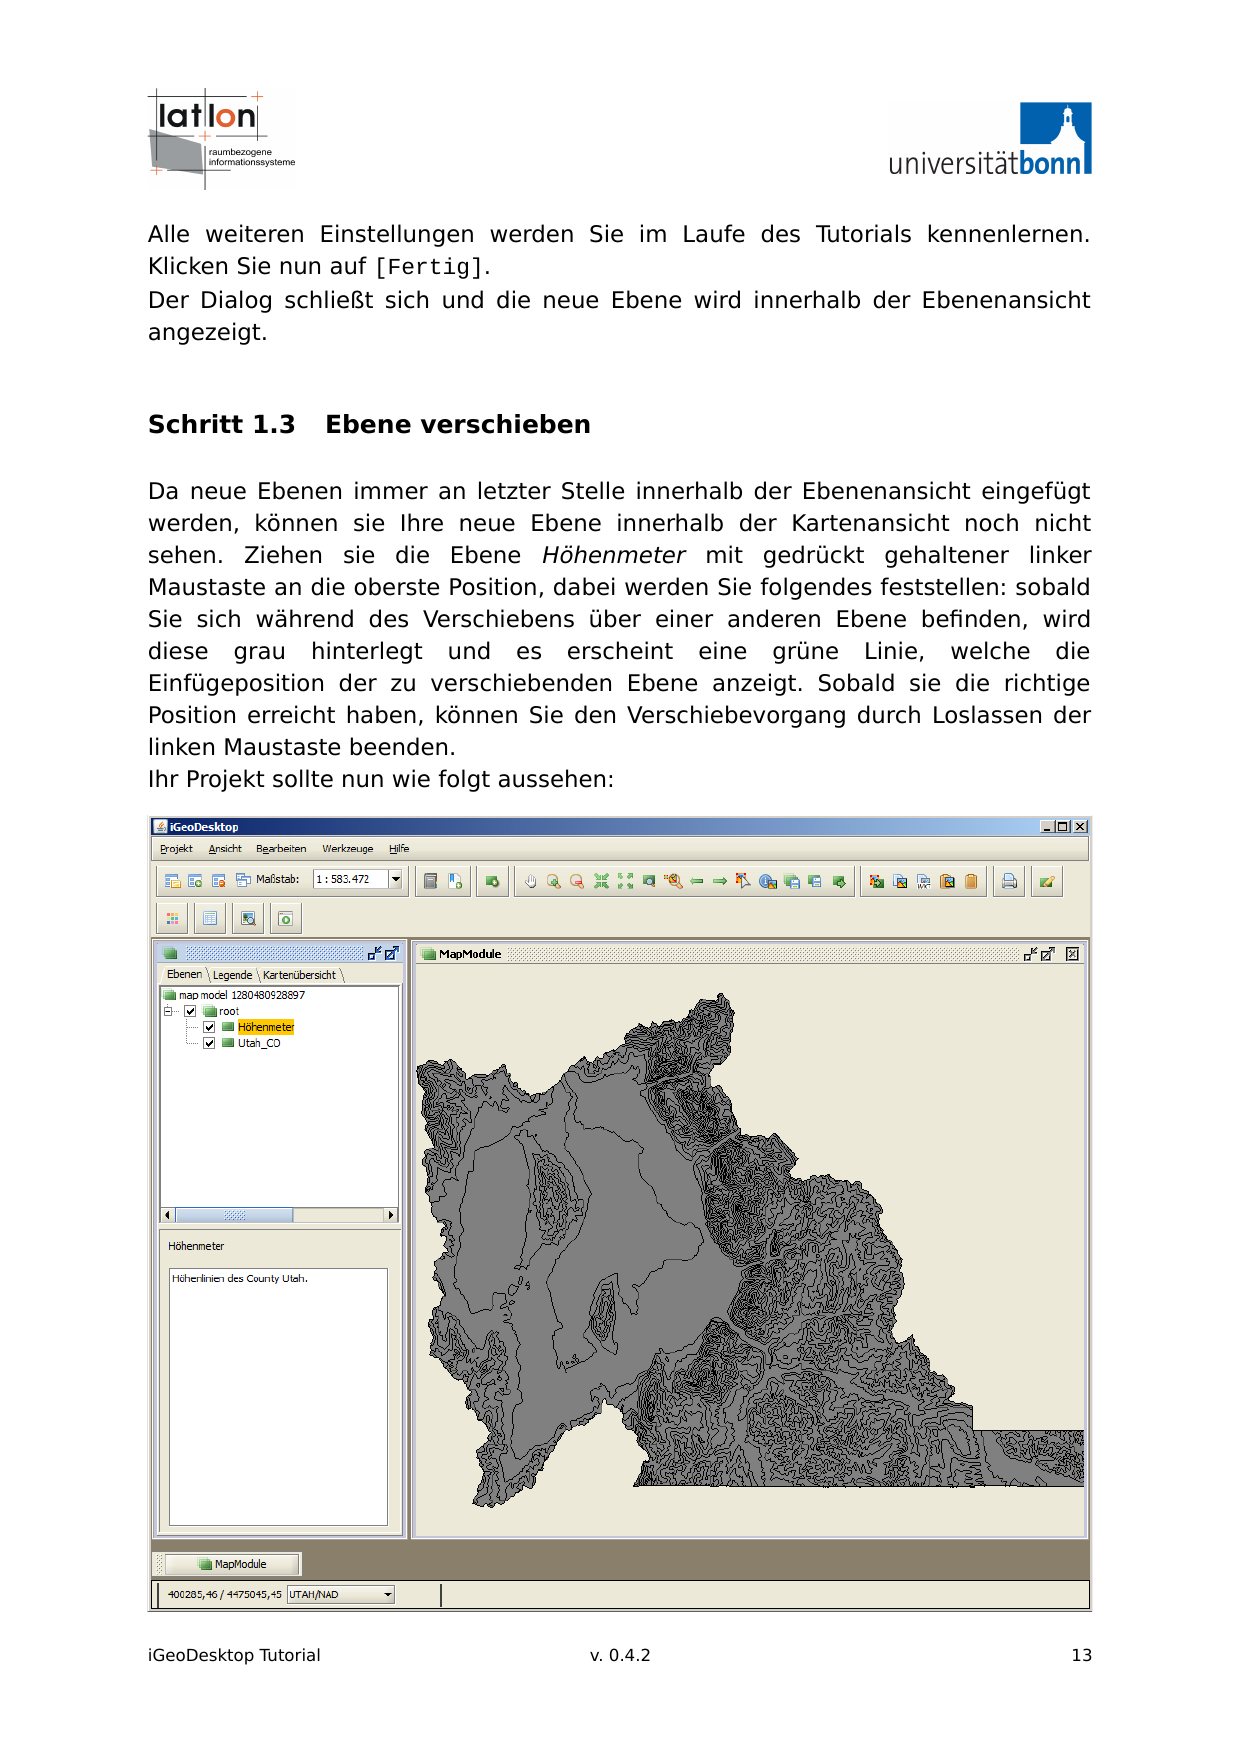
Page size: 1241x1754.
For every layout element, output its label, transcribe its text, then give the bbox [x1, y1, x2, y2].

picture [147, 815, 1093, 1612]
subtitle Ebene verschieben [148, 410, 1092, 439]
picture [147, 88, 295, 190]
text Alle weiteren Einstellungen werden Sie im Laufe des Tutorials kennenlernen. Klicken Sie nun auf [Fertig]. Der Dialog schließt sich und die neue Ebene wird innerhalb der Ebenenansicht angezeigt. [148, 221, 1092, 345]
picture [889, 102, 1093, 174]
text Da neue Ebenen immer an letzter Stelle innerhalb der Ebenenansicht eingefügt werden, können sie Ihre neue Ebene innerhalb der Kartenansicht noch nicht sehen. Ziehen sie die Ebene Höhenmeter mit gedrückt gehaltener linker Maustaste an die oberste Position, dabei werden Sie folgendes feststellen: sobald Sie sich während des Verschiebens über einer anderen Ebene befinden, wird diese grau hinterlegt und es erscheint eine grüne Linie, welche die Einfügeposition der zu verschiebenden Ebene anzeigt. Sobald sie die richtige Position erreicht haben, können Sie den Verschiebevorgang durch Loslassen der linken Maustaste beenden. Ihr Projekt sollte nun wie folgt aussehen: [148, 478, 1092, 793]
